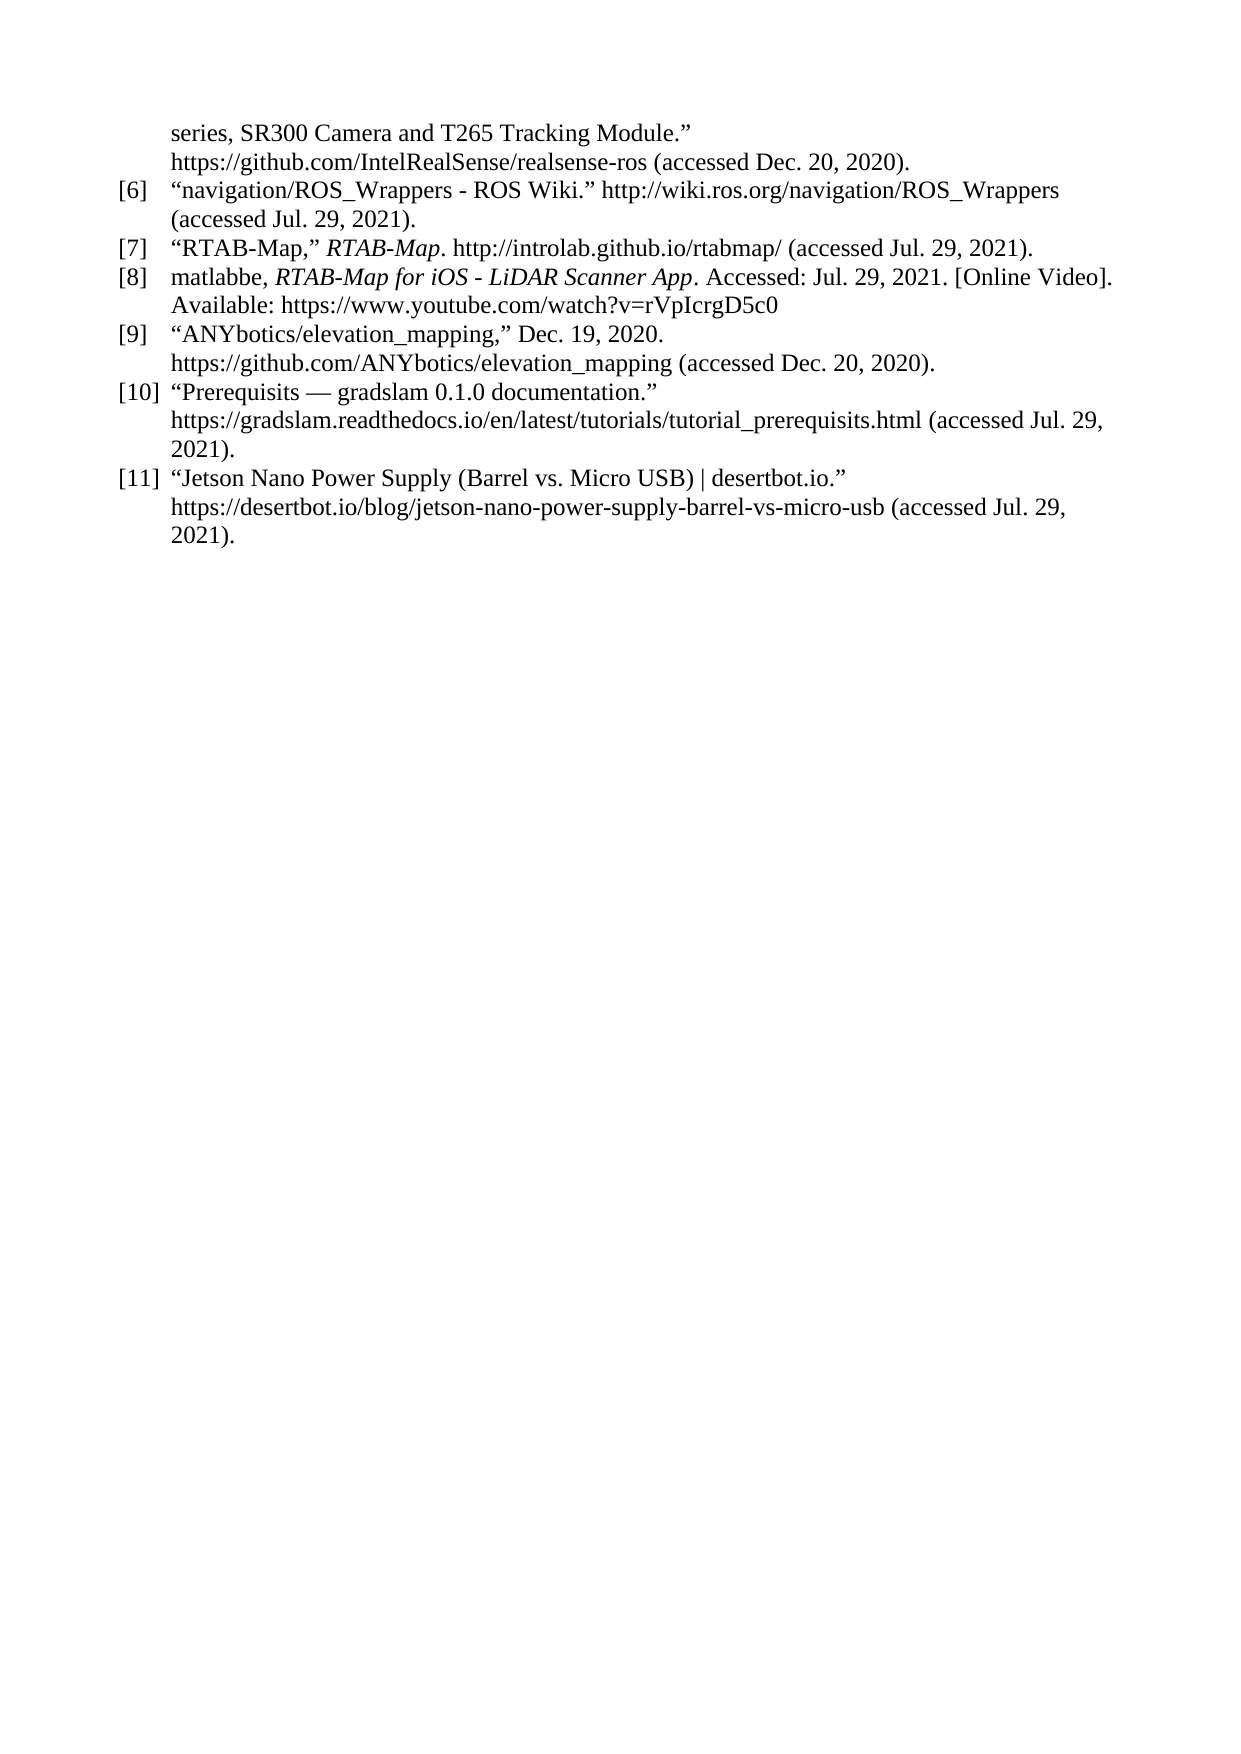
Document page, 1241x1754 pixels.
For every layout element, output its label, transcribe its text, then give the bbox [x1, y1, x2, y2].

text [6] “navigation/ROS_Wrappers - ROS Wiki.” http://wiki.ros.org/navigation/ROS_Wrappers (accessed Jul. 29, 2021). [118, 176, 1122, 233]
text [7] “RTAB-Map,” RTAB-Map. http://introlab.github.io/rtabmap/ (accessed Jul. 29, 2021). [118, 233, 1122, 262]
text [10] “Prerequisits — gradslam 0.1.0 documentation.” https://gradslam.readthedocs.io/en/latest/tutorials/tutorial_prerequisits.html (accessed Jul. 29, 2021). [118, 377, 1122, 463]
text [9] “ANYbotics/elevation_mapping,” Dec. 19, 2020. https://github.com/ANYbotics/elevation_mapping (accessed Dec. 20, 2020). [118, 319, 1122, 377]
text [11] “Jetson Nano Power Supply (Barrel vs. Micro USB) | desertbot.io.” https://desertbot.io/blog/jetson-nano-power-supply-barrel-vs-micro-usb (accessed Jul. 29, 2021). [118, 463, 1122, 549]
text [8] matlabbe, RTAB-Map for iOS - LiDAR Scanner App. Accessed: Jul. 29, 2021. [Online Video]. Available: https://www.youtube.com/watch?v=rVpIcrgD5c0 [118, 262, 1122, 319]
text series, SR300 Camera and T265 Tracking Module.” https://github.com/IntelRealSense/realsense-ros (accessed Dec. 20, 2020). [118, 118, 1122, 176]
